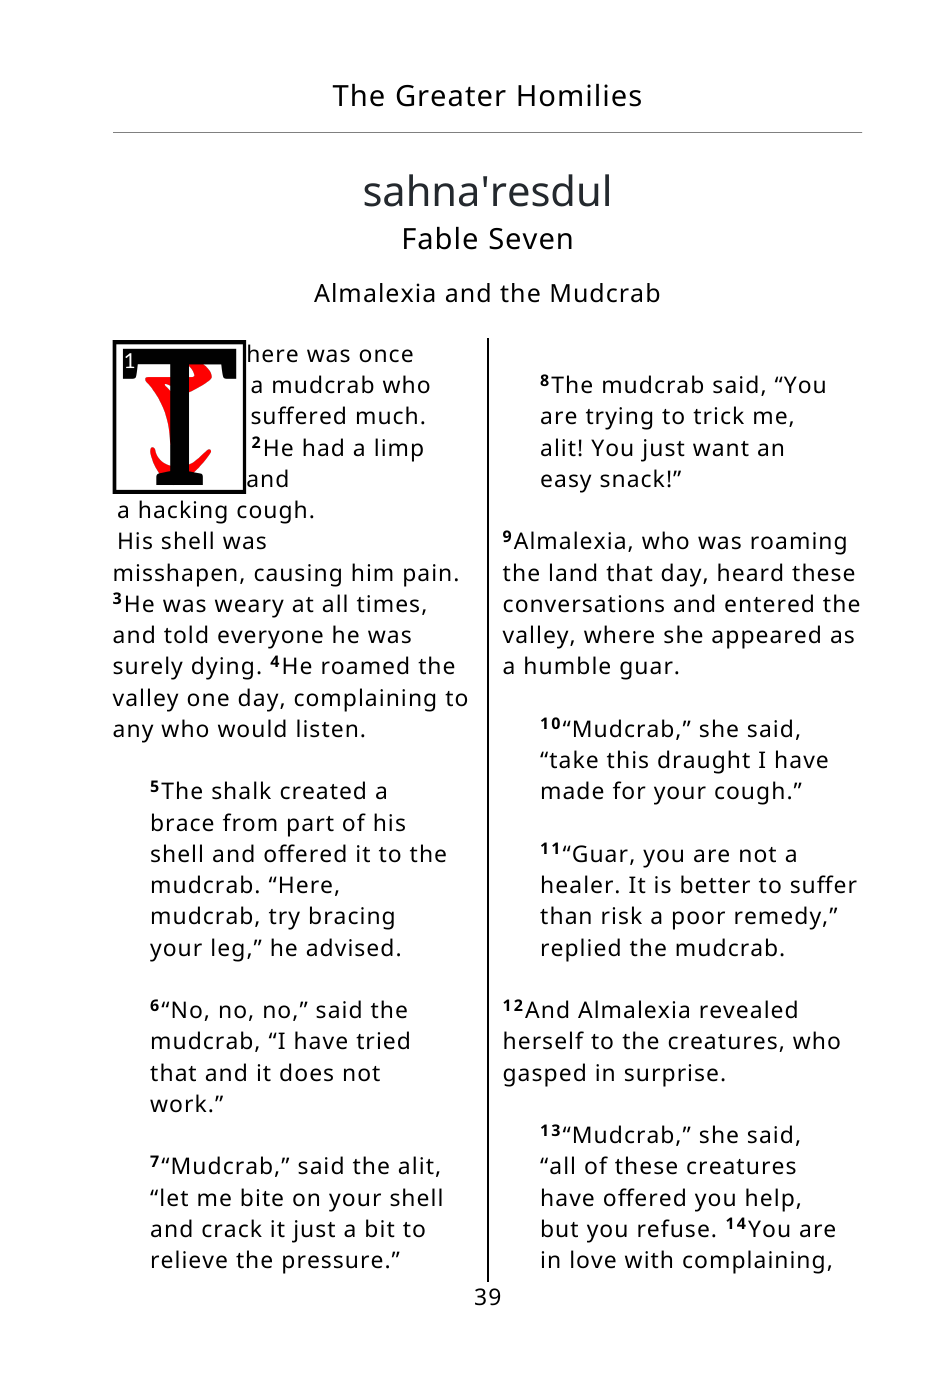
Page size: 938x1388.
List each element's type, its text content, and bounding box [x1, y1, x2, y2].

text misshapen, causing him pain. 3He was weary at all times, and told everyone he was surely dying. 4He roamed the valley one day, complaining to any who would listen. [112, 556, 472, 744]
text Fable Seven [112, 218, 862, 258]
text 7“Mudcrab,” said the alit, “let me bite on your shell and crack it just a bit to relieve the pressure.” [150, 1150, 454, 1275]
picture [112, 340, 247, 494]
text 6“No, no, no,” said the mudcrab, “I have tried that and it does not work.” [150, 994, 454, 1119]
text 10“Mudcrab,” she said, “take this draught I have made for your cough.” [540, 713, 844, 806]
text The Greater Homilies [112, 75, 862, 115]
text a hacking cough. [112, 494, 472, 525]
text 12And Almalexia revealed herself to the creatures, who gasped in surprise. [502, 994, 862, 1088]
text 13“Mudcrab,” she said, “all of these creatures have offered you help, but you refuse. 14You are in love with complaining, [540, 1119, 844, 1275]
text Almalexia and the Mudcrab [112, 275, 862, 309]
text His shell was [112, 525, 472, 556]
text a mudcrab who [247, 369, 472, 400]
text 2He had a limp and [247, 431, 472, 494]
text 5The shalk created a brace from part of his shell and offered it to the mudcrab. “Here, mudcrab, try bracing your leg,” he advised. [150, 775, 454, 963]
text suffered much. [247, 400, 472, 431]
text 8The mudcrab said, “You are trying to trick me, alit! You just want an easy snack!” [540, 369, 844, 494]
subtitle sahna'resdul [112, 162, 862, 218]
text 11“Guar, you are not a healer. It is better to suffer than risk a poor remedy,” replied the mudcrab. [540, 838, 862, 963]
text 9Almalexia, who was roaming the land that day, heard these conversations and entered the valley, where she appeared as a humble guar. [502, 525, 862, 681]
text here was once [112, 338, 472, 369]
